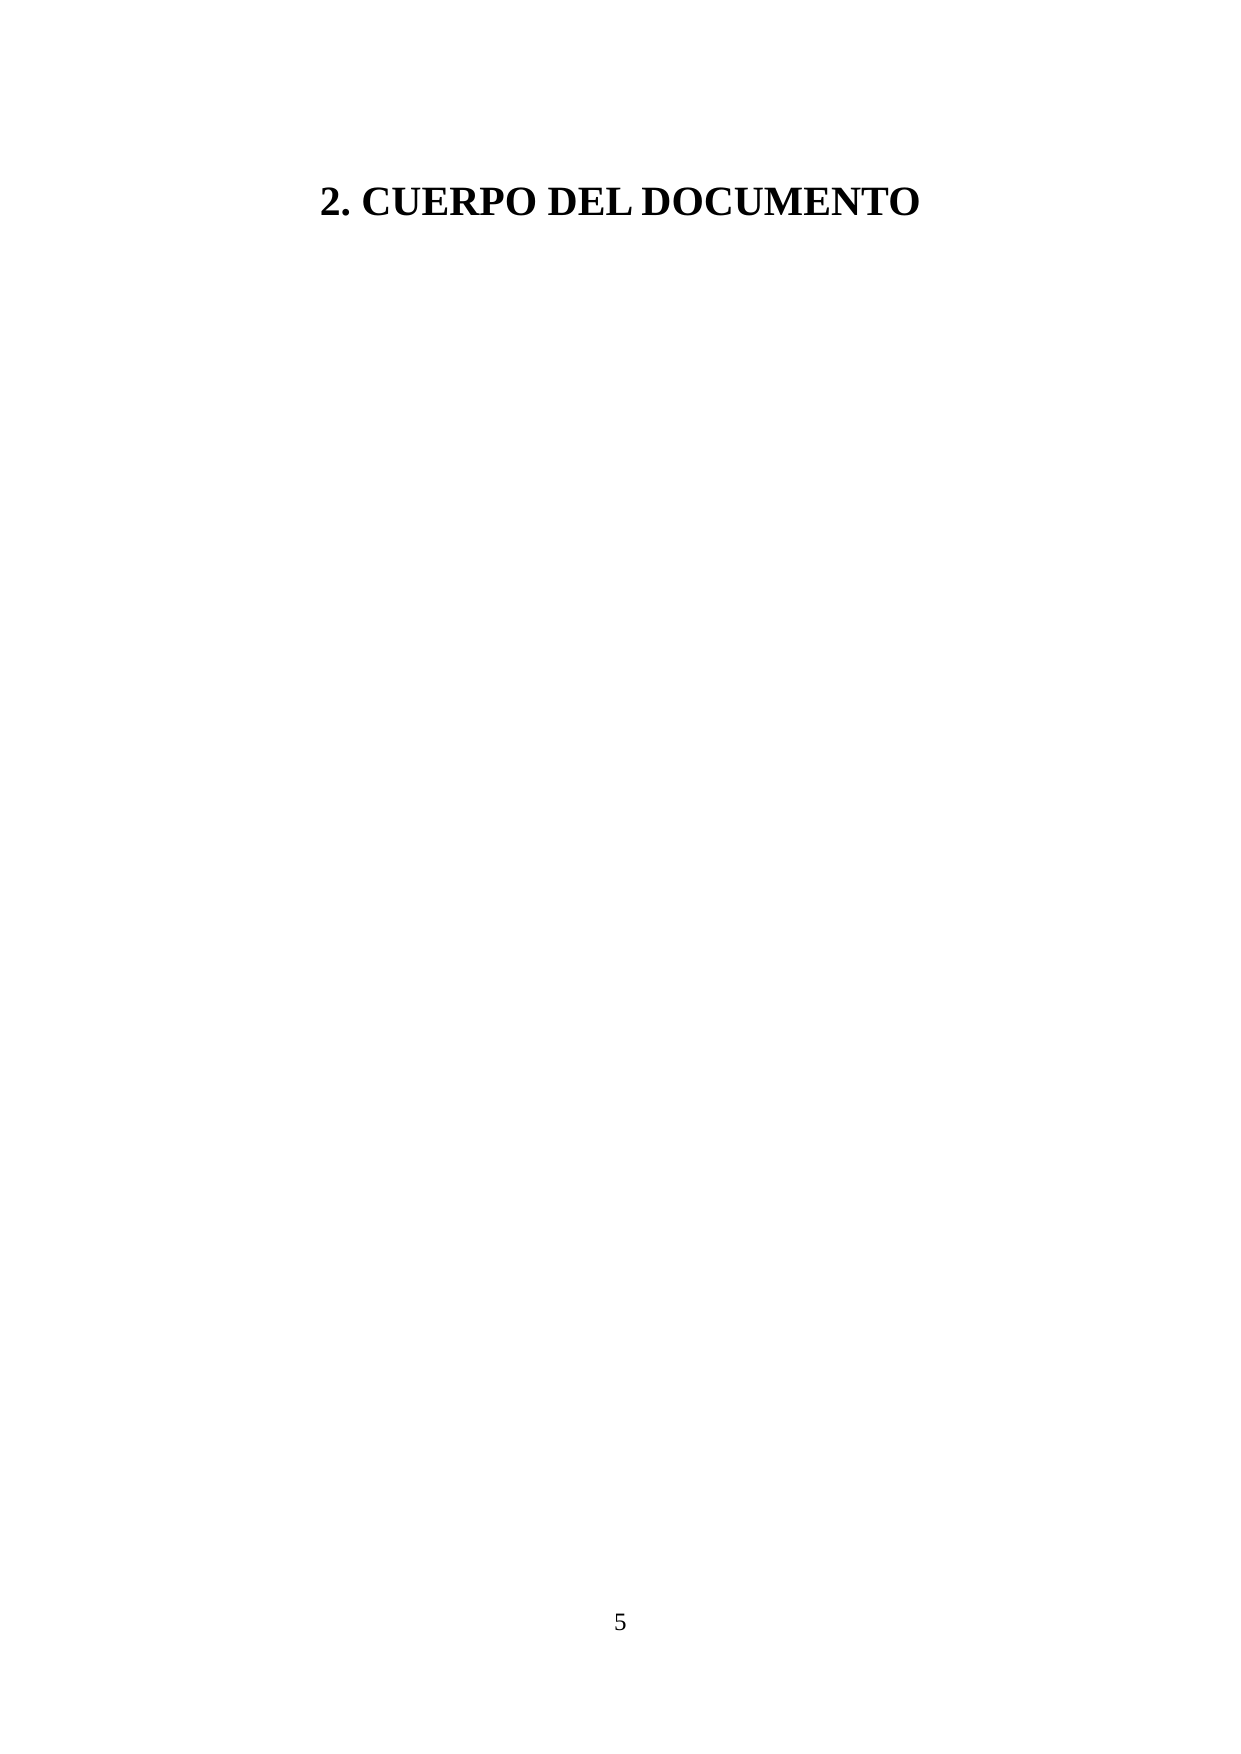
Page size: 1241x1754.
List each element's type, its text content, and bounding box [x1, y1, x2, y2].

text 2. CUERPO DEL DOCUMENTO [118, 176, 1122, 224]
